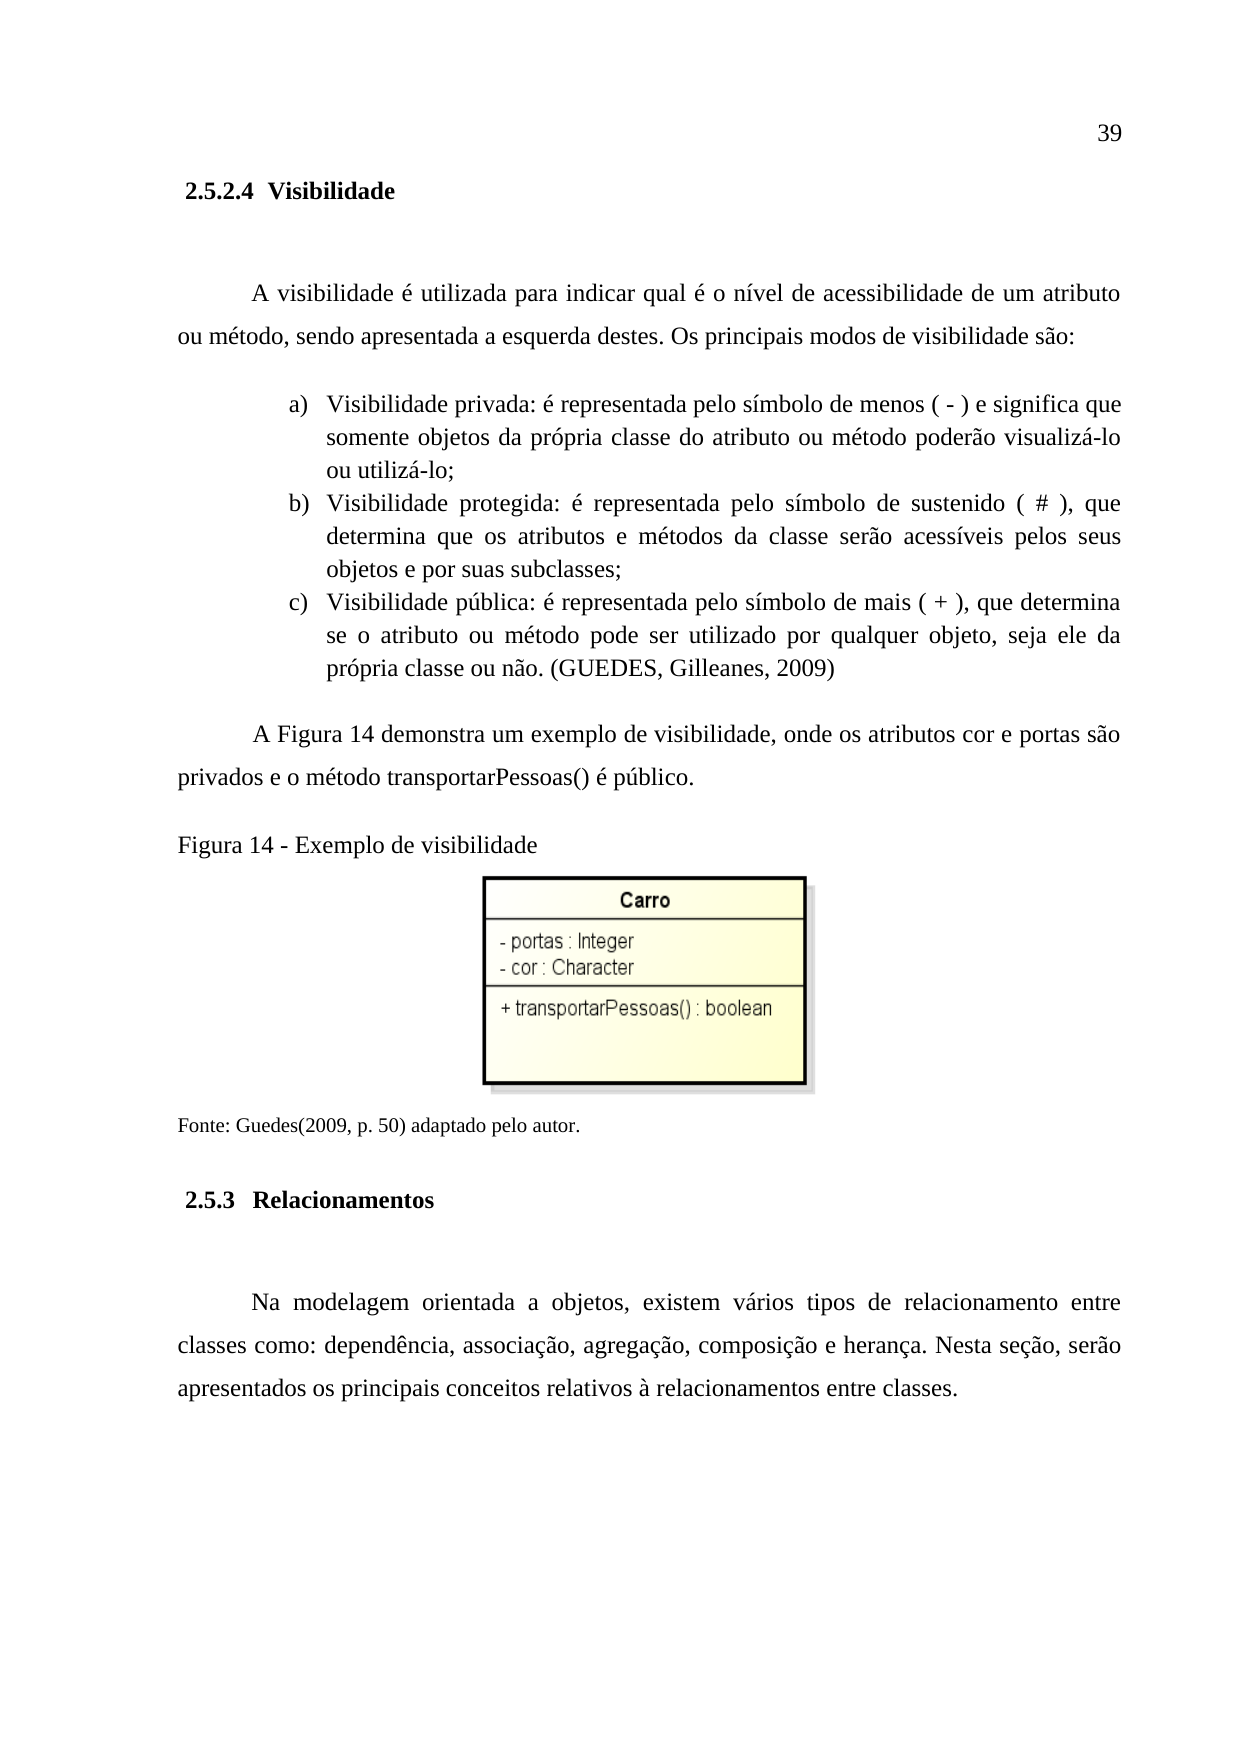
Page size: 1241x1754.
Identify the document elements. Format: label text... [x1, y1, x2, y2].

text A visibilidade é utilizada para indicar qual é o nível de acessibilidade de um atributo ou método, sendo apresentada a esquerda destes. Os principais modos de visibilidade são: [177, 278, 1122, 350]
picture [479, 871, 820, 1101]
list Visibilidade [185, 176, 1122, 205]
list Relacionamentos [185, 1185, 1122, 1214]
list Visibilidade protegida: é representada pelo símbolo de sustenido ( # ), que determina que os atributos e métodos da classe serão acessíveis pelos seus objetos e por suas subclasses; [288, 488, 1122, 583]
list Visibilidade privada: é representada pelo símbolo de menos ( - ) e significa que somente objetos da própria classe do atributo ou método poderão visualizá-lo ou utilizá-lo; [288, 389, 1122, 484]
text Fonte: Guedes(2009, p. 50) adaptado pelo autor. [177, 1113, 1122, 1137]
text Na modelagem orientada a objetos, existem vários tipos de relacionamento entre classes como: dependência, associação, agregação, composição e herança. Nesta seção, serão apresentados os principais conceitos relativos à relacionamentos entre classes. [177, 1287, 1122, 1402]
list Visibilidade pública: é representada pelo símbolo de mais ( + ), que determina se o atributo ou método pode ser utilizado por qualquer objeto, seja ele da própria classe ou não. (GUEDES, Gilleanes, 2009) [288, 587, 1122, 682]
text Figura 14 - Exemplo de visibilidade [177, 830, 1122, 859]
text A Figura 14 demonstra um exemplo de visibilidade, onde os atributos cor e portas são privados e o método transportarPessoas() é público. [177, 719, 1122, 791]
